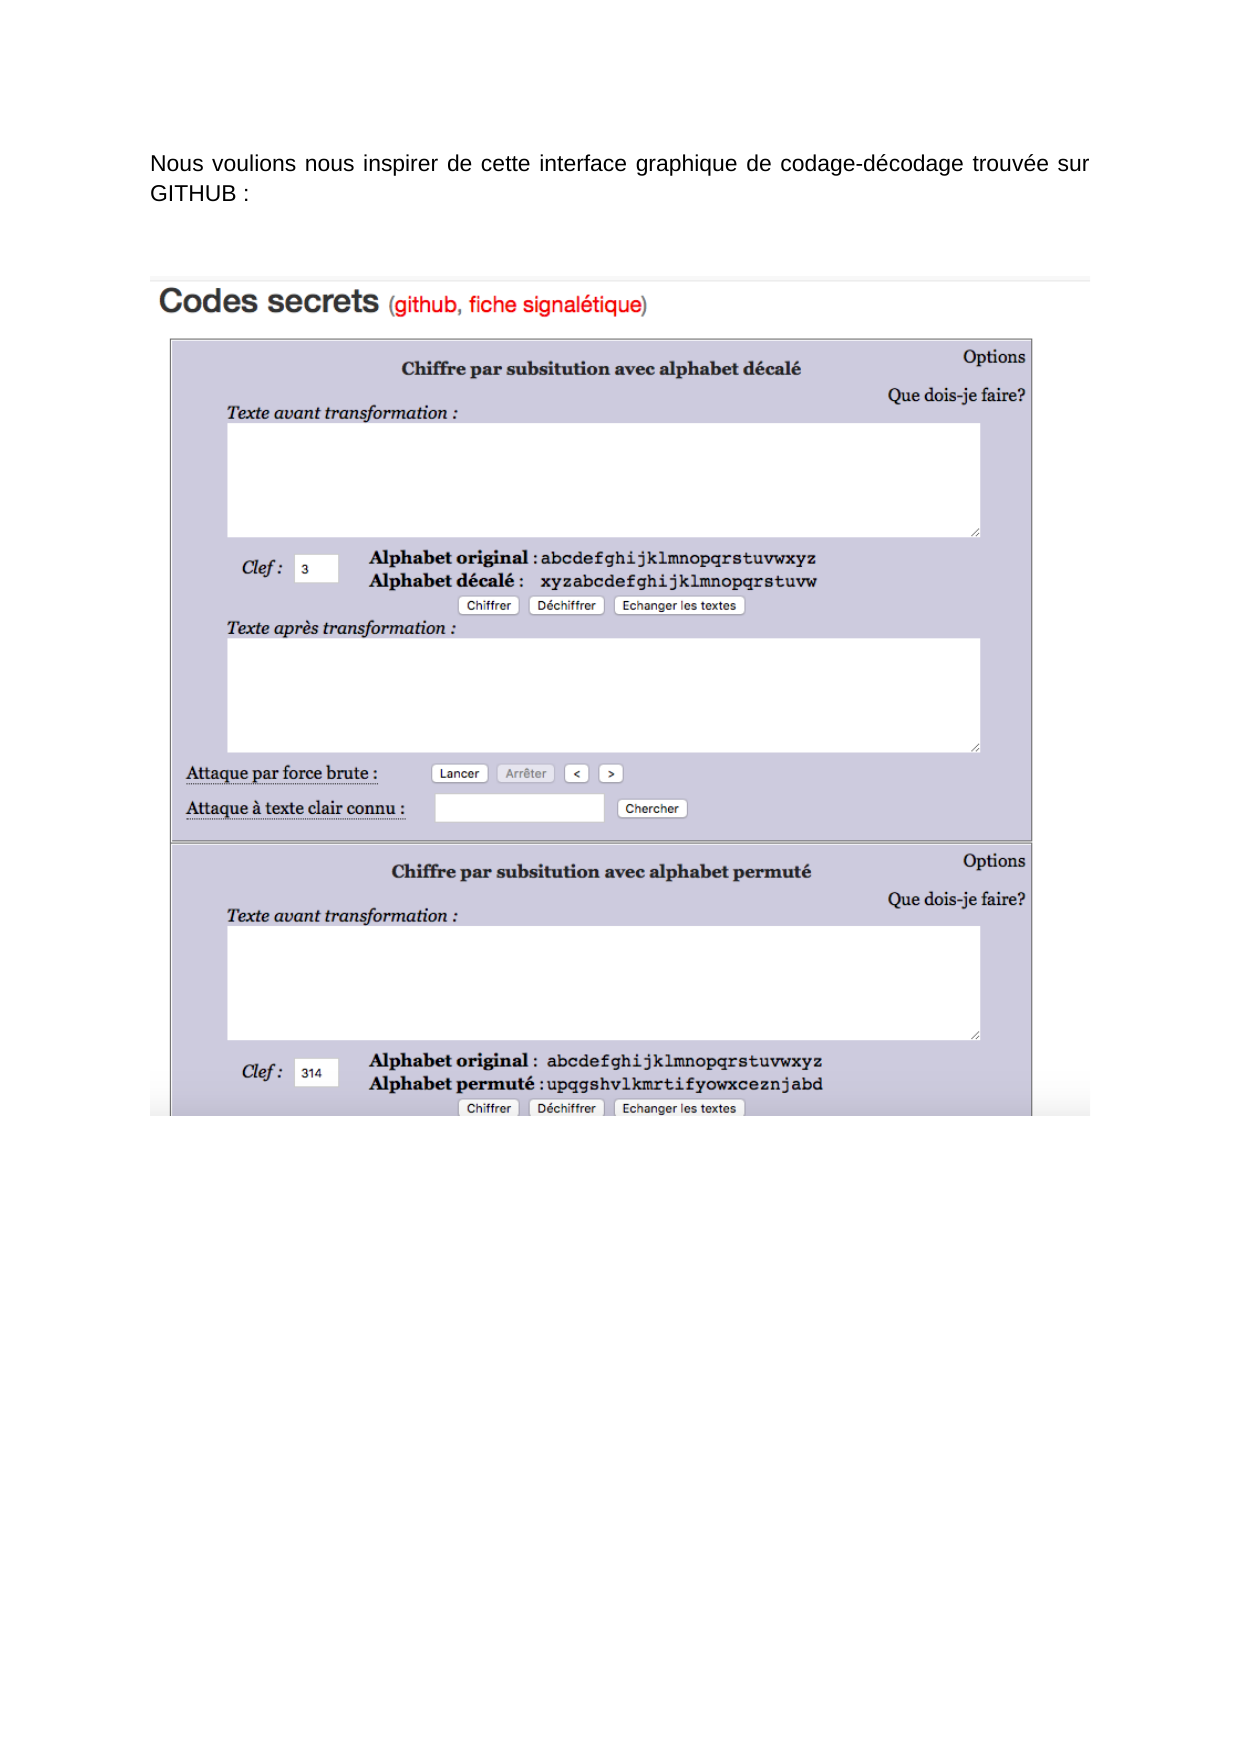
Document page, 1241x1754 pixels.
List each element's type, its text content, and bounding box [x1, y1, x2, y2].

picture [150, 276, 1091, 1116]
text Nous voulions nous inspirer de cette interface graphique de codage-décodage trouvée sur GITHUB : [150, 150, 1090, 207]
